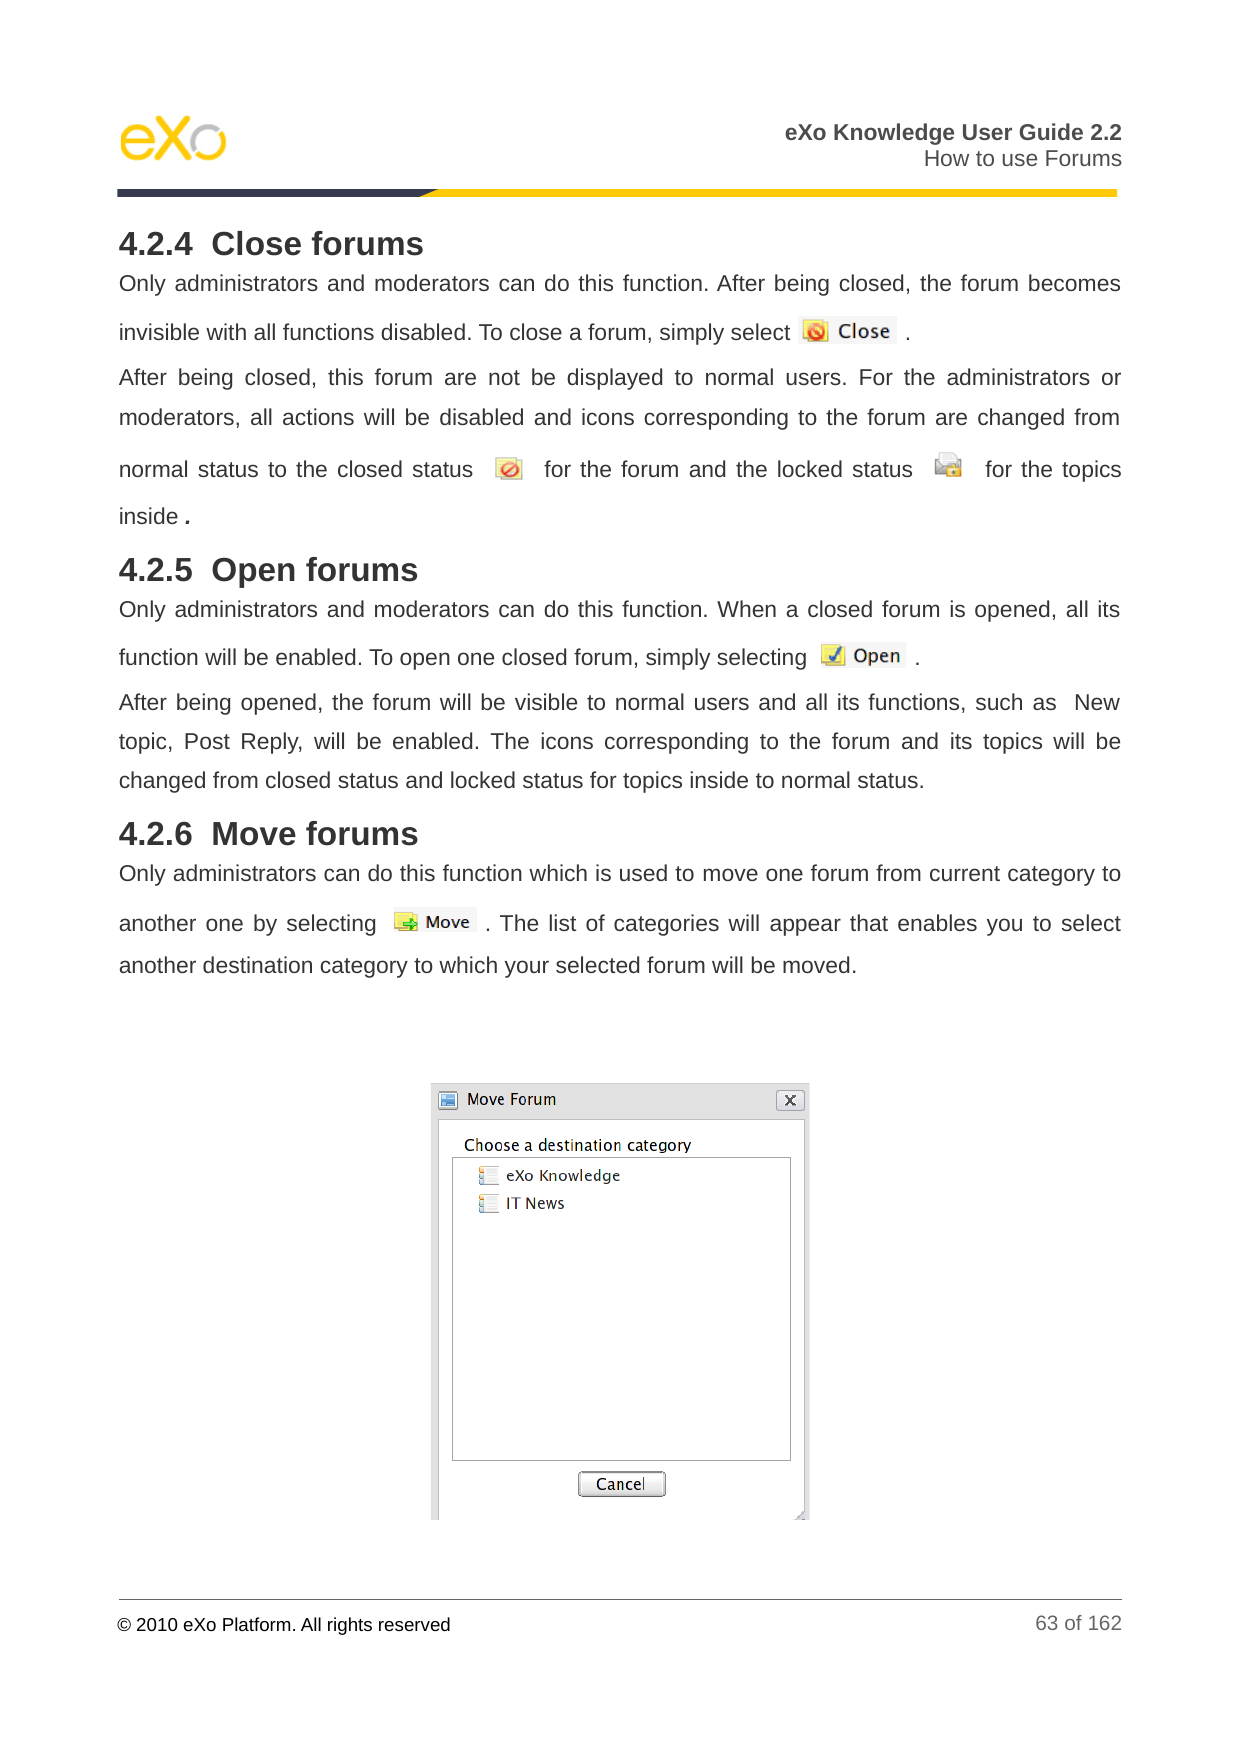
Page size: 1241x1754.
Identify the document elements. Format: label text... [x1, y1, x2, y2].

subtitle Open forums [118, 550, 1122, 588]
text Only administrators and moderators can do this function. After being closed, the forum becomes invisible with all functions disabled. To close a forum, simply select. [118, 269, 1122, 351]
picture [117, 189, 1118, 197]
picture [821, 642, 907, 668]
text Only administrators can do this function which is used to move one forum from current category to another one by selecting . The list of categories will appear that enables you to select another destination category to which your selected forum will be moved. [118, 860, 1122, 978]
text Only administrators and moderators can do this function. When a closed forum is opened, all its function will be enabled. To open one closed forum, simply selecting . [118, 596, 1122, 675]
picture [490, 454, 528, 483]
picture [393, 907, 477, 932]
picture [930, 450, 969, 480]
subtitle Move forums [118, 814, 1122, 853]
picture [430, 1083, 810, 1520]
text After being closed, this forum are not be displayed to normal users. For the administrators or moderators, all actions will be disabled and icons corresponding to the forum are changed from normal status to the closed status for the forum and the locked status for the topics inside . [118, 364, 1122, 529]
picture [798, 316, 898, 344]
picture [120, 115, 227, 161]
text After being opened, the forum will be visible to normal users and all its functions, such as New topic, Post Reply, will be enabled. The icons corresponding to the forum and its topics will be changed from closed status and locked status for topics inside to normal status. [118, 688, 1122, 794]
subtitle Close forums [118, 223, 1122, 262]
